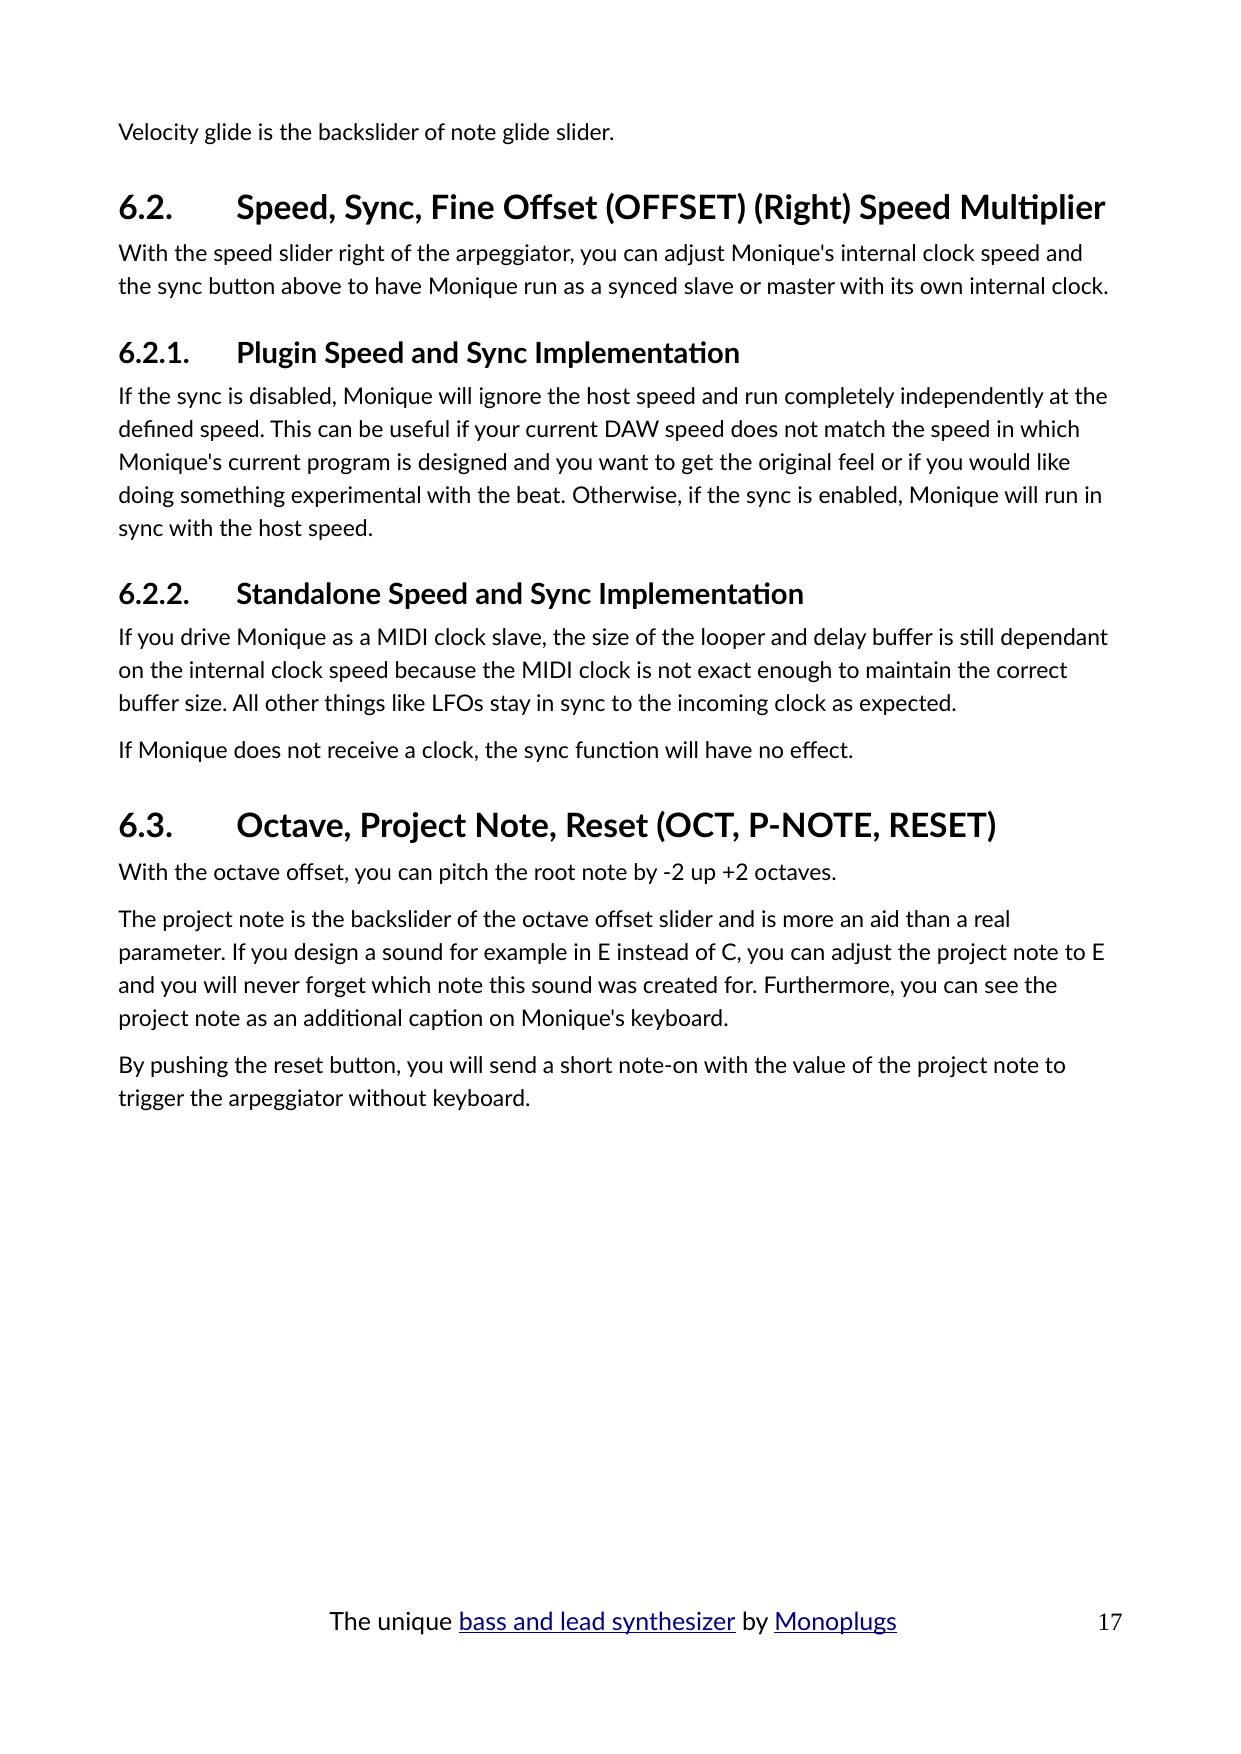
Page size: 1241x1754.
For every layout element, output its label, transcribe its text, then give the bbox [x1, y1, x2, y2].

text By pushing the reset button, you will send a short note-on with the value of the project note to trigger the arpeggiator without keyboard. [118, 1051, 1122, 1112]
text Velocity glide is the backslider of note glide slider. [118, 118, 1122, 146]
subtitle Speed, Sync, Fine Offset (OFFSET) (Right) Speed Multiplier [118, 186, 1122, 227]
subtitle Plugin Speed and Sync Implementation [118, 334, 1122, 369]
subtitle Standalone Speed and Sync Implementation [118, 576, 1122, 611]
text The project note is the backslider of the octave offset slider and is more an aid than a real parameter. If you design a sound for example in E instead of C, you can adjust the project note to E and you will never forget which note this sound was created for. Furthermore, you can see the project note as an additional caption on Monique's keyboard. [118, 905, 1122, 1031]
text If Monique does not receive a clock, the sync function will have no effect. [118, 736, 1122, 764]
subtitle Octave, Project Note, Reset (OCT, P-NOTE, RESET) [118, 805, 1122, 845]
text If the sync is disabled, Monique will ignore the host speed and run completely independently at the defined speed. This can be useful if your current DAW speed does not match the speed in which Monique's current program is designed and you want to get the original feel or if you would like doing something experimental with the beat. Otherwise, if the sync is enabled, Monique will run in sync with the host speed. [118, 382, 1122, 541]
text With the octave offset, you can pitch the root note by -2 up +2 octaves. [118, 857, 1122, 885]
text If you drive Monique as a MIDI clock slave, the size of the looper and delay buffer is still dependant on the internal clock speed because the MIDI clock is not exact enough to maintain the correct buffer size. All other things like LFOs stay in sync to the incoming clock as expected. [118, 623, 1122, 716]
text With the speed slider right of the arpeggiator, you can adjust Monique's internal clock speed and the sync button above to have Monique run as a synced slave or master with its own internal clock. [118, 239, 1122, 300]
